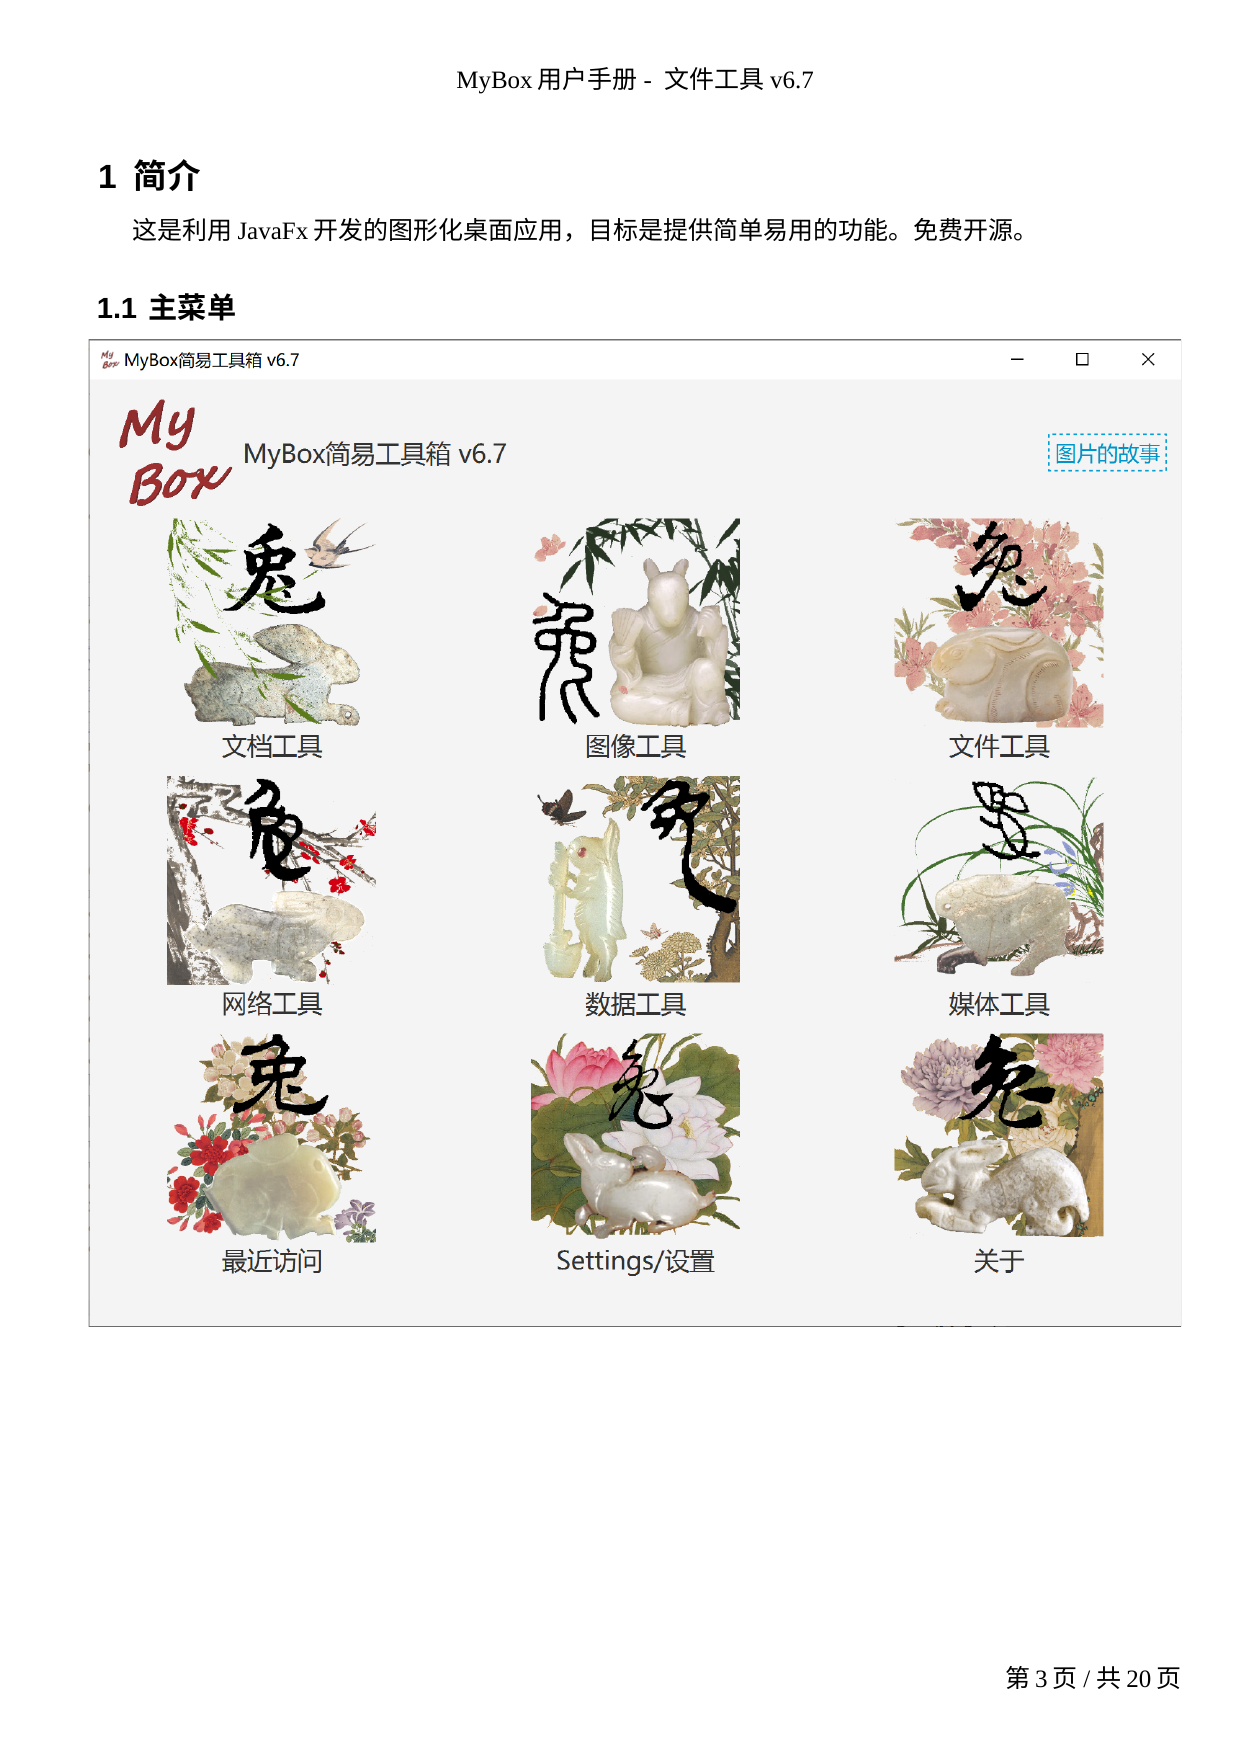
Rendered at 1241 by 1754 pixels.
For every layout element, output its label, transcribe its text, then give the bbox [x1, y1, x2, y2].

subtitle 简介 [88, 150, 1181, 198]
subtitle 主菜单 [88, 284, 1181, 327]
picture [88, 339, 1182, 1327]
text 这是利用JavaFx开发的图形化桌面应用，目标是提供简单易用的功能。免费开源。 [88, 211, 1181, 247]
